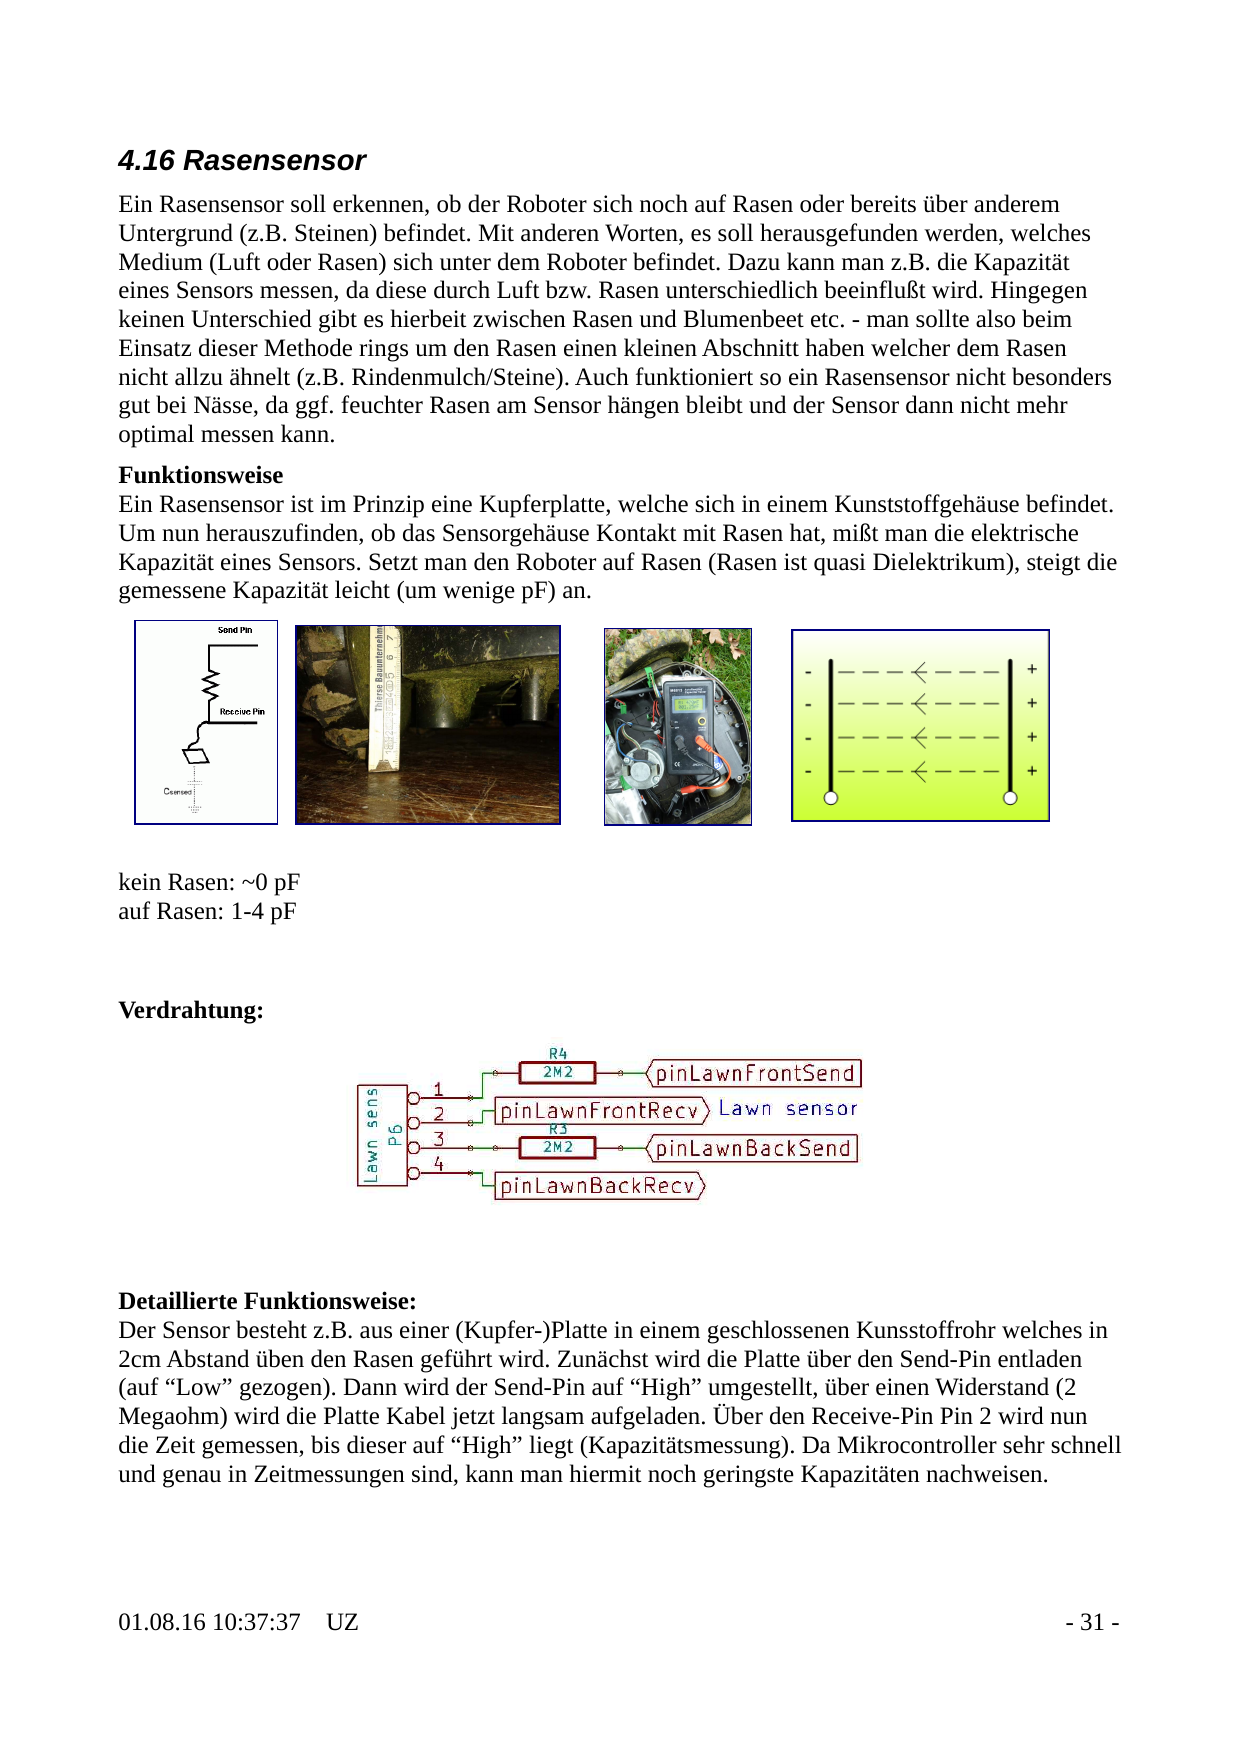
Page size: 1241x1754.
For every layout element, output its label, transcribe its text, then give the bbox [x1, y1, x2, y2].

picture [297, 626, 559, 823]
text Funktionsweise Ein Rasensensor ist im Prinzip eine Kupferplatte, welche sich in einem Kunststoffgehäuse befindet. Um nun herauszufinden, ob das Sensorgehäuse Kontakt mit Rasen hat, mißt man die elektrische Kapazität eines Sensors. Setzt man den Roboter auf Rasen (Rasen ist quasi Dielektrikum), steigt die gemessene Kapazität leicht (um wenige pF) an. [118, 460, 1122, 604]
text Ein Rasensensor soll erkennen, ob der Roboter sich noch auf Rasen oder bereits über anderem Untergrund (z.B. Steinen) befindet. Mit anderen Worten, es soll herausgefunden werden, welches Medium (Luft oder Rasen) sich unter dem Roboter befindet. Dazu kann man z.B. die Kapazität eines Sensors messen, da diese durch Luft bzw. Rasen unterschiedlich beeinflußt wird. Hingegen keinen Unterschied gibt es hierbeit zwischen Rasen und Blumenbeet etc. - man sollte also beim Einsatz dieser Methode rings um den Rasen einen kleinen Abschnitt haben welcher dem Rasen nicht allzu ähnelt (z.B. Rindenmulch/Steine). Auch funktioniert so ein Rasensensor nicht besonders gut bei Nässe, da ggf. feuchter Rasen am Sensor hängen bleibt und der Sensor dann nicht mehr optimal messen kann. [118, 189, 1122, 448]
text Verdrahtung: [118, 937, 1122, 1023]
picture [322, 1037, 887, 1217]
picture [136, 621, 277, 823]
picture [793, 631, 1049, 820]
subtitle 4.16 Rasensensor [118, 143, 1122, 177]
text kein Rasen: ~0 pF auf Rasen: 1-4 pF [118, 867, 1122, 925]
picture [605, 629, 751, 824]
text Detaillierte Funktionsweise: Der Sensor besteht z.B. aus einer (Kupfer-)Platte in einem geschlossenen Kunsstoffrohr welches in 2cm Abstand üben den Rasen geführt wird. Zunächst wird die Platte über den Send-Pin entladen (auf “Low” gezogen). Dann wird der Send-Pin auf “High” umgestellt, über einen Widerstand (2 Megaohm) wird die Platte Kabel jetzt langsam aufgeladen. Über den Receive-Pin Pin 2 wird nun die Zeit gemessen, bis dieser auf “High” liegt (Kapazitätsmessung). Da Mikrocontroller sehr schnell und genau in Zeitmessungen sind, kann man hiermit noch geringste Kapazitäten nachweisen. [118, 1286, 1122, 1487]
